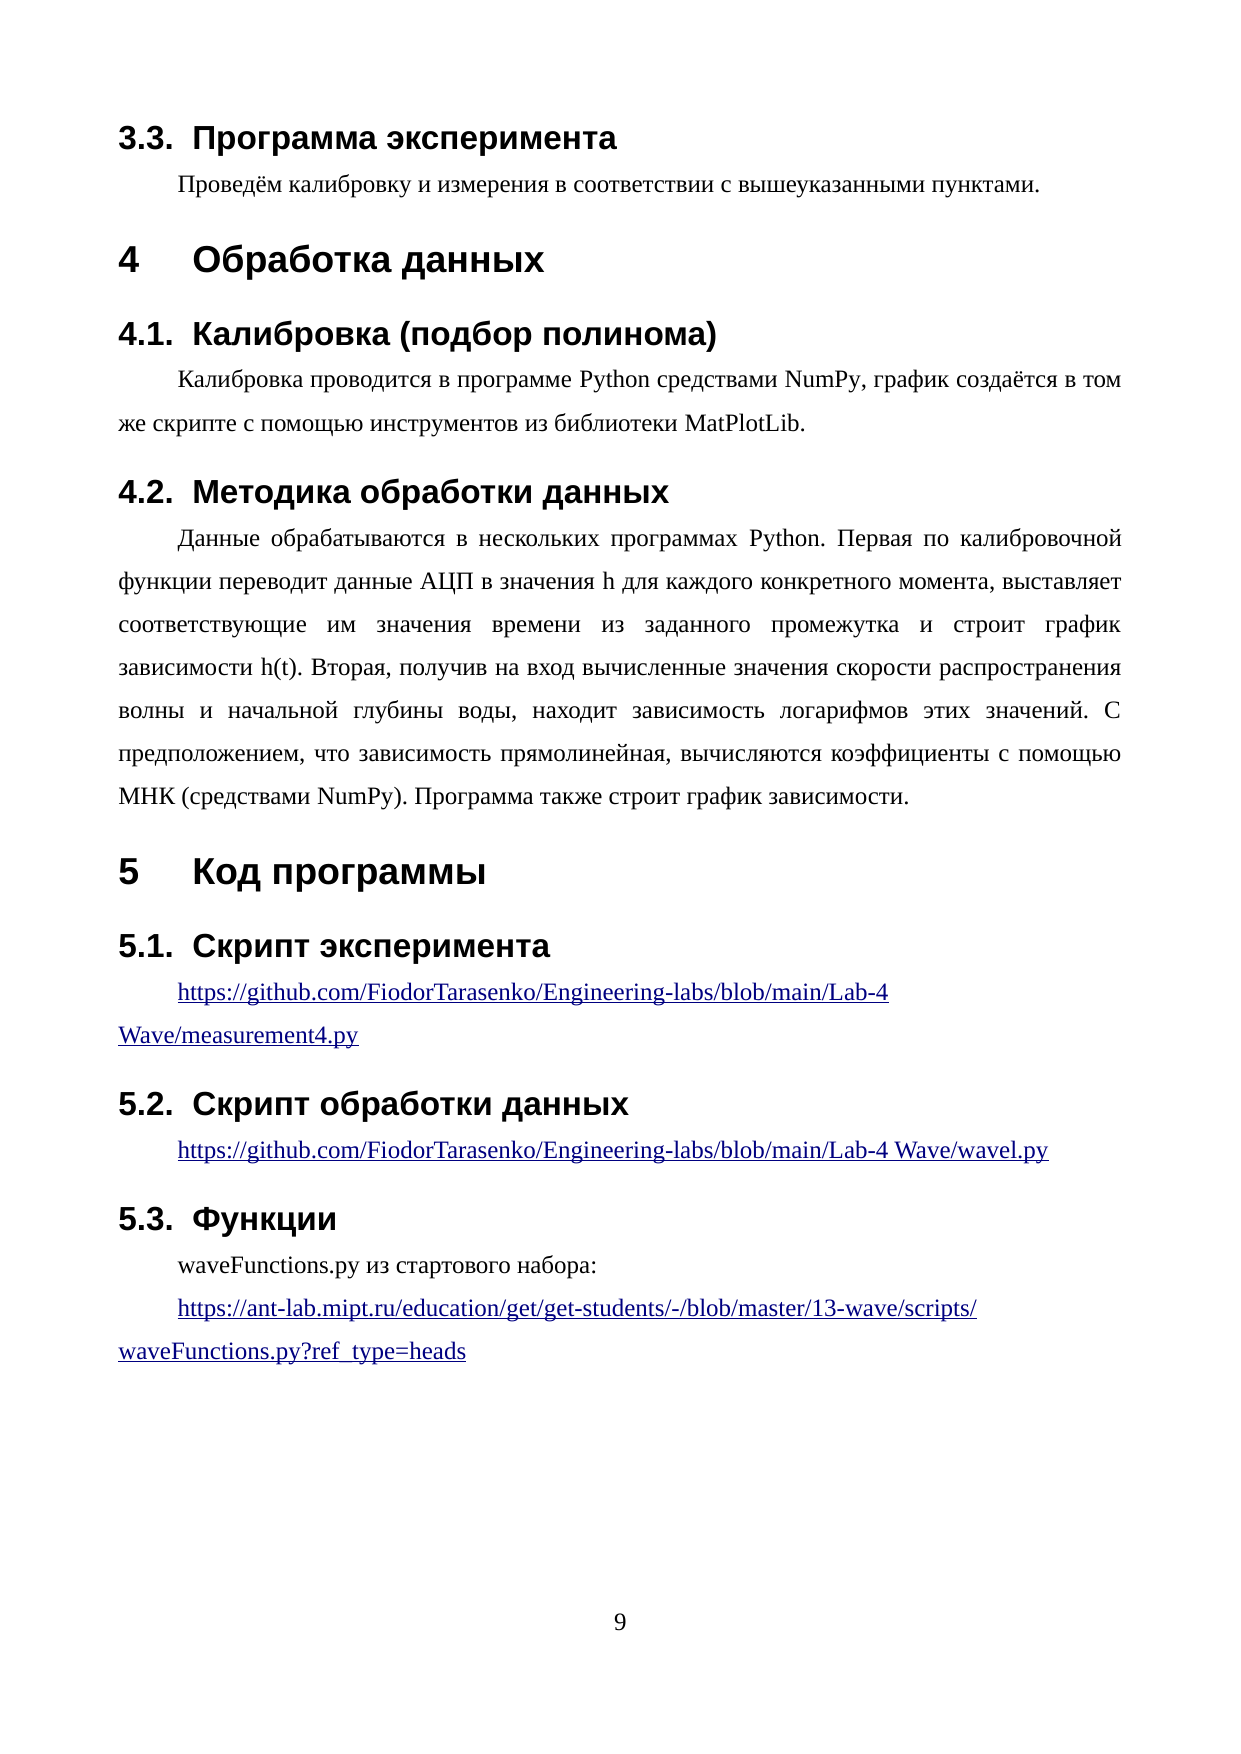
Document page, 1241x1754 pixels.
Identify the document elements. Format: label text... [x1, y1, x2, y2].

subtitle Программа эксперимента [118, 118, 1122, 157]
text https://github.com/FiodorTarasenko/Engineering-labs/blob/main/Lab-4 Wave/wavel.py [118, 1135, 1122, 1164]
text Проведём калибровку и измерения в соответствии с вышеуказанными пунктами. [118, 169, 1122, 198]
subtitle Обработка данных [118, 237, 1122, 280]
text Данные обрабатываются в нескольких программах Python. Первая по калибровочной функции переводит данные АЦП в значения h для каждого конкретного момента, выставляет соответствующие им значения времени из заданного промежутка и строит график зависимости h(t). Вторая, получив на вход вычисленные значения скорости распространения волны и начальной глубины воды, находит зависимость логарифмов этих значений. С предположением, что зависимость прямолинейная, вычисляются коэффициенты с помощью МНК (средствами NumPy). Программа также строит график зависимости. [118, 523, 1122, 810]
subtitle Калибровка (подбор полинома) [118, 314, 1122, 352]
subtitle Код программы [118, 849, 1122, 893]
text https://ant-lab.mipt.ru/education/get/get-students/-/blob/master/13-wave/scripts/waveFunctions.py?ref_type=heads [118, 1293, 1122, 1365]
text Калибровка проводится в программе Python средствами NumPy, график создаётся в том же скрипте с помощью инструментов из библиотеки MatPlotLib. [118, 364, 1122, 436]
subtitle Методика обработки данных [118, 472, 1122, 510]
subtitle Скрипт эксперимента [118, 926, 1122, 964]
text https://github.com/FiodorTarasenko/Engineering-labs/blob/main/Lab-4 Wave/measurement4.py [118, 977, 1122, 1049]
subtitle Функции [118, 1199, 1122, 1237]
subtitle Скрипт обработки данных [118, 1084, 1122, 1122]
text waveFunctions.py из стартового набора: [118, 1250, 1122, 1278]
